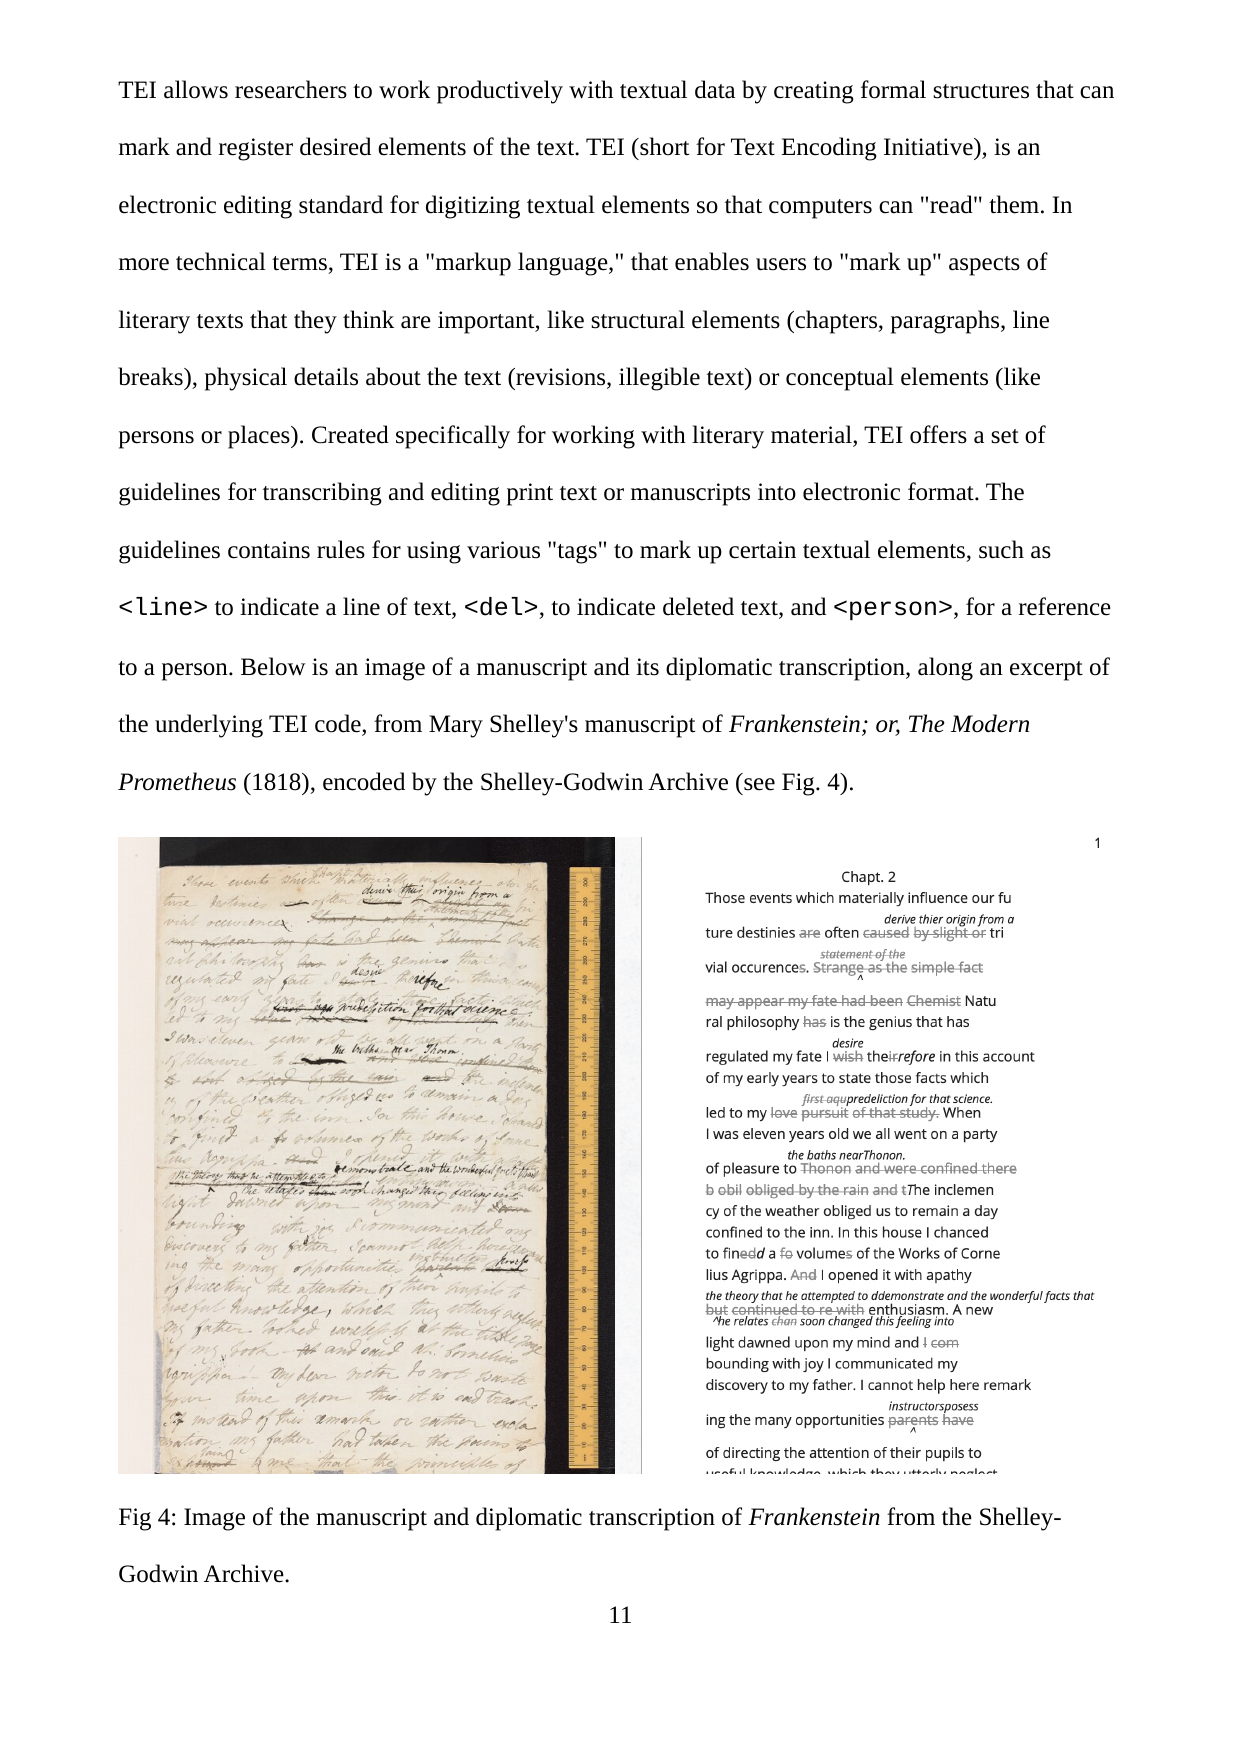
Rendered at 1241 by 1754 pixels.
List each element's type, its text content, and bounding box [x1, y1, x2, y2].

text TEI allows researchers to work productively with textual data by creating formal structures that can mark and register desired elements of the text. TEI (short for Text Encoding Initiative), is an electronic editing standard for digitizing textual elements so that computers can "read" them. In more technical terms, TEI is a "markup language," that enables users to "mark up" aspects of literary texts that they think are important, like structural elements (chapters, paragraphs, line breaks), physical details about the text (revisions, illegible text) or conceptual elements (like persons or places). Created specifically for working with literary material, TEI offers a set of guidelines for transcribing and editing print text or manuscripts into electronic format. The guidelines contains rules for using various "tags" to mark up certain textual elements, such as <line> to indicate a line of text, <del>, to indicate deleted text, and <person>, for a reference to a person. Below is an image of a manuscript and its diplomatic transcription, along an excerpt of the underlying TEI code, from Mary Shelley's manuscript of Frankenstein; or, The Modern Prometheus (1818), encoded by the Shelley-Godwin Archive (see Fig. 4). [118, 75, 1122, 796]
text Fig 4: Image of the manuscript and diplomatic transcription of Frankenstein from the Shelley-Godwin Archive. [118, 1474, 1122, 1588]
